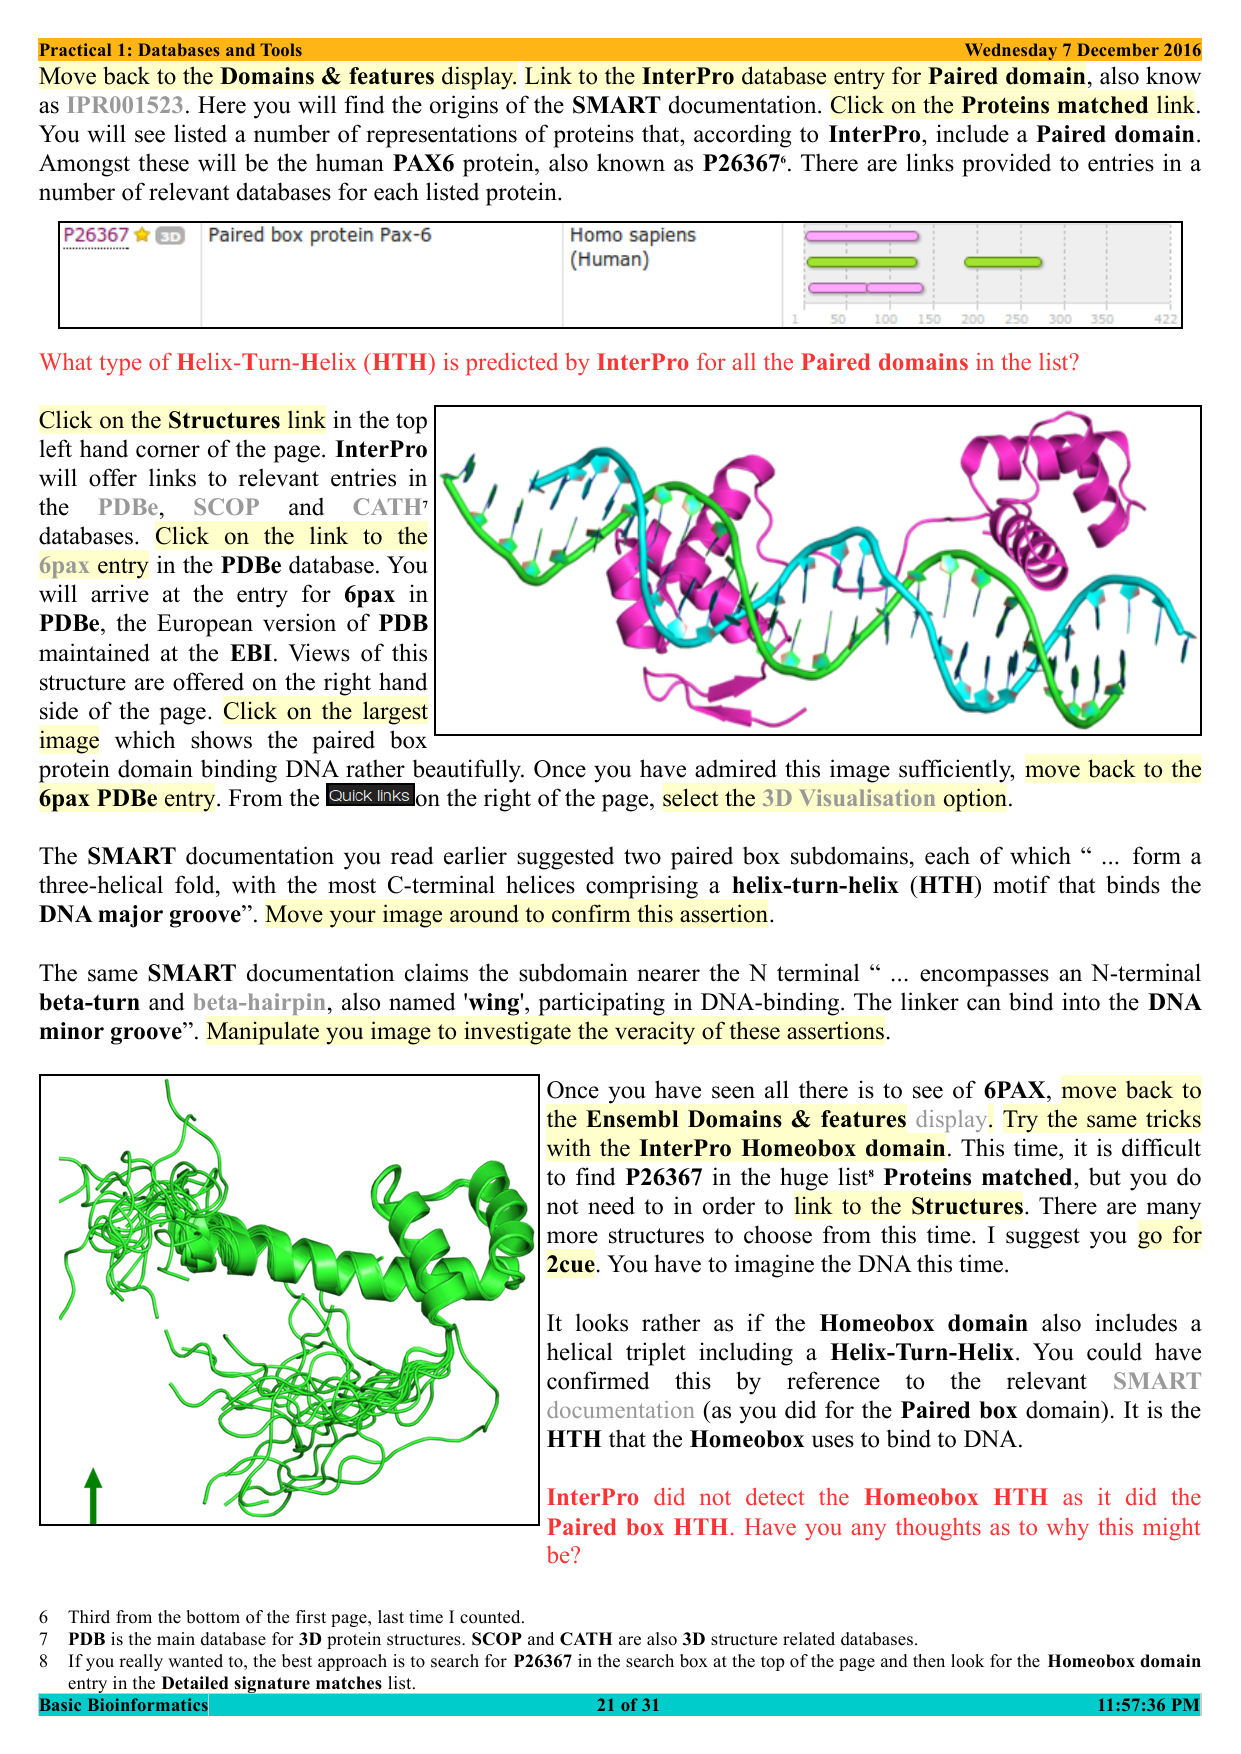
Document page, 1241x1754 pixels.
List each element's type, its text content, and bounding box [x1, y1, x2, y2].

picture [41, 1076, 538, 1524]
text What type of Helix-Turn-Helix (HTH) is predicted by InterPro for all the Paired domains in the list? [38, 241, 1202, 375]
text Third from the bottom of the first page, last time I counted. [38, 1605, 1202, 1627]
picture [329, 785, 413, 804]
text InterPro did not detect the Homeobox HTH as it did the Paired box HTH. Have you any thoughts as to why this might be? [38, 1482, 1202, 1569]
text It looks rather as if the Homeobox domain also includes a helical triplet including a Helix-Turn-Helix. You could have confirmed this by reference to the relevant SMART documentation (as you did for the Paired box domain). It is the HTH that the Homeobox uses to bind to DNA. [540, 1307, 1202, 1453]
text If you really wanted to, the best approach is to search for P26367 in the search box at the top of the page and then look for the Homeobox domain entry in the Detailed signature matches list. [38, 1649, 1202, 1693]
text Click on the Structures link in the top left hand corner of the page. InterPro will offer links to relevant entries in the PDBe, SCOP and CATH databases. Click on the link to the 6pax entry in the PDBe database. You will arrive at the entry for 6pax in PDBe, the European version of PDB maintained at the EBI. Views of this structure are offered on the right hand side of the page. Click on the largest image which shows the paired box protein domain binding DNA rather beautifully. Once you have admired this image sufficiently, move back to the 6pax PDBe entry. From the on the right of the page, select the 3D Visualisation option. [38, 404, 1202, 812]
picture [60, 223, 1181, 327]
text Move back to the Domains & features display. Link to the InterPro database entry for Paired domain, also know as IPR001523. Here you will find the origins of the SMART documentation. Click on the Proteins matched link. You will see listed a number of representations of proteins that, according to InterPro, include a Paired domain. Amongst these will be the human PAX6 protein, also known as P26367. There are links provided to entries in a number of relevant databases for each listed protein. [38, 61, 1202, 206]
text The same SMART documentation claims the subdomain nearer the N terminal “ ... encompasses an N-terminal beta-turn and beta-hairpin, also named 'wing', participating in DNA-binding. The linker can bind into the DNA minor groove”. Manipulate you image to investigate the veracity of these assertions. [38, 958, 1202, 1045]
text The SMART documentation you read earlier suggested two paired box subdomains, each of which “ ... form a three-helical fold, with the most C-terminal helices comprising a helix-turn-helix (HTH) motif that binds the DNA major groove”. Move your image around to confirm this assertion. [38, 841, 1202, 928]
picture [436, 407, 1200, 734]
text PDB is the main database for 3D protein structures. SCOP and CATH are also 3D structure related databases. [38, 1627, 1202, 1649]
text Once you have seen all there is to see of 6PAX, move back to the Ensembl Domains & features display. Try the same tricks with the InterPro Homeobox domain. This time, it is difficult to find P26367 in the huge list Proteins matched, but you do not need to in order to link to the Structures. There are many more structures to choose from this time. I suggest you go for 2cue. You have to imagine the DNA this time. [540, 1074, 1202, 1278]
